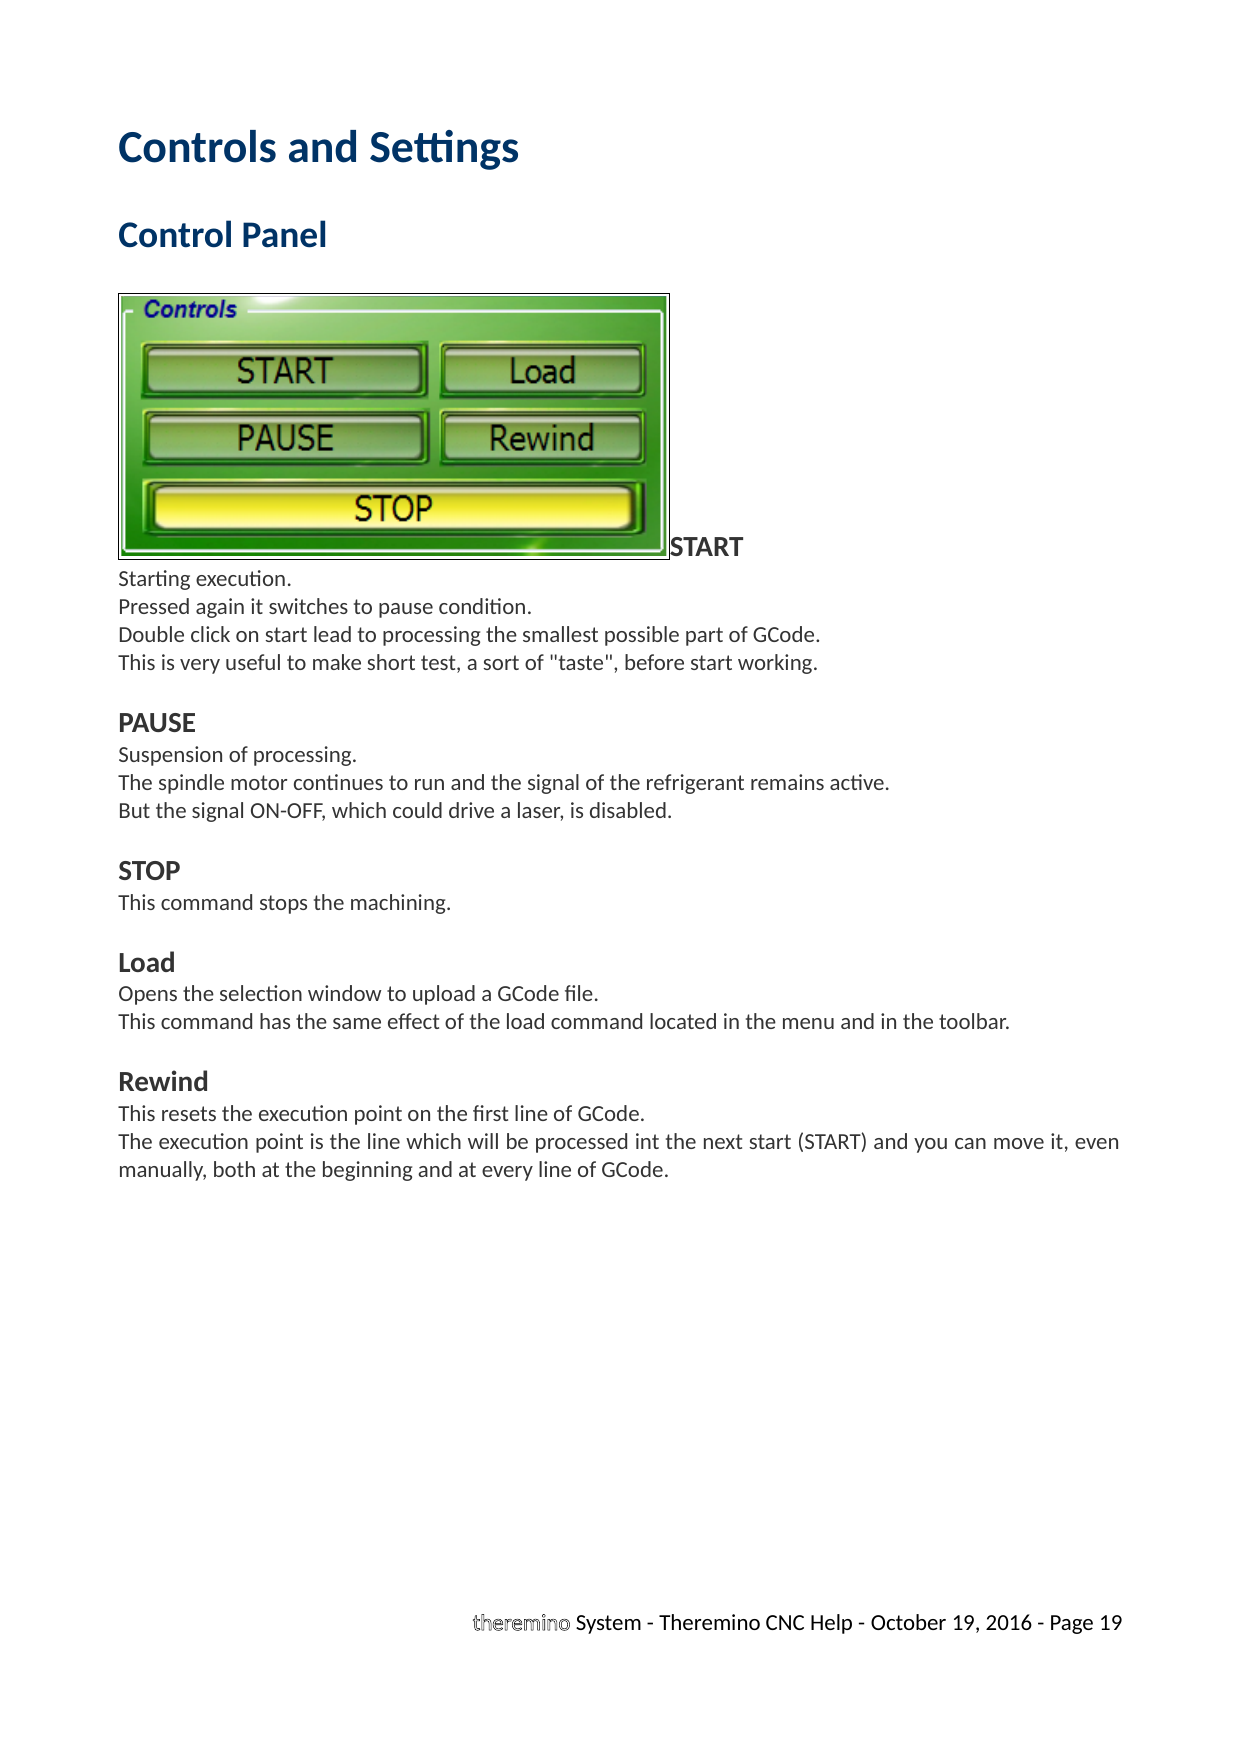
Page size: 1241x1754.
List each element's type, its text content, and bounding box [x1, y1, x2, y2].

text Suspension of processing. [118, 740, 1122, 768]
text This is very useful to make short test, a sort of "taste", before start working. [118, 648, 1122, 676]
text Load [118, 944, 1122, 979]
subtitle Control Panel [118, 211, 1122, 257]
text PAUSE [118, 704, 1122, 740]
text Pressed again it switches to pause condition. [118, 592, 1122, 620]
text The spindle motor continues to run and the signal of the refrigerant remains active. [118, 768, 1122, 796]
text Opens the selection window to upload a GCode file. [118, 979, 1122, 1007]
text This resets the execution point on the first line of GCode. [118, 1099, 1122, 1127]
text This command has the same effect of the load command located in the menu and in the toolbar. [118, 1007, 1122, 1035]
text The execution point is the line which will be processed int the next start (START) and you can move it, even manually, both at the beginning and at every line of GCode. [118, 1127, 1122, 1183]
text Rewind [118, 1063, 1122, 1099]
text But the signal ON-OFF, which could drive a laser, is disabled. [118, 796, 1122, 824]
text This command stops the machining. [118, 888, 1122, 916]
text START [118, 528, 1122, 564]
picture [121, 296, 667, 556]
text Double click on start lead to processing the smallest possible part of GCode. [118, 620, 1122, 648]
text Starting execution. [118, 564, 1122, 592]
text STOP [118, 852, 1122, 888]
subtitle Controls and Settings [118, 118, 1122, 174]
